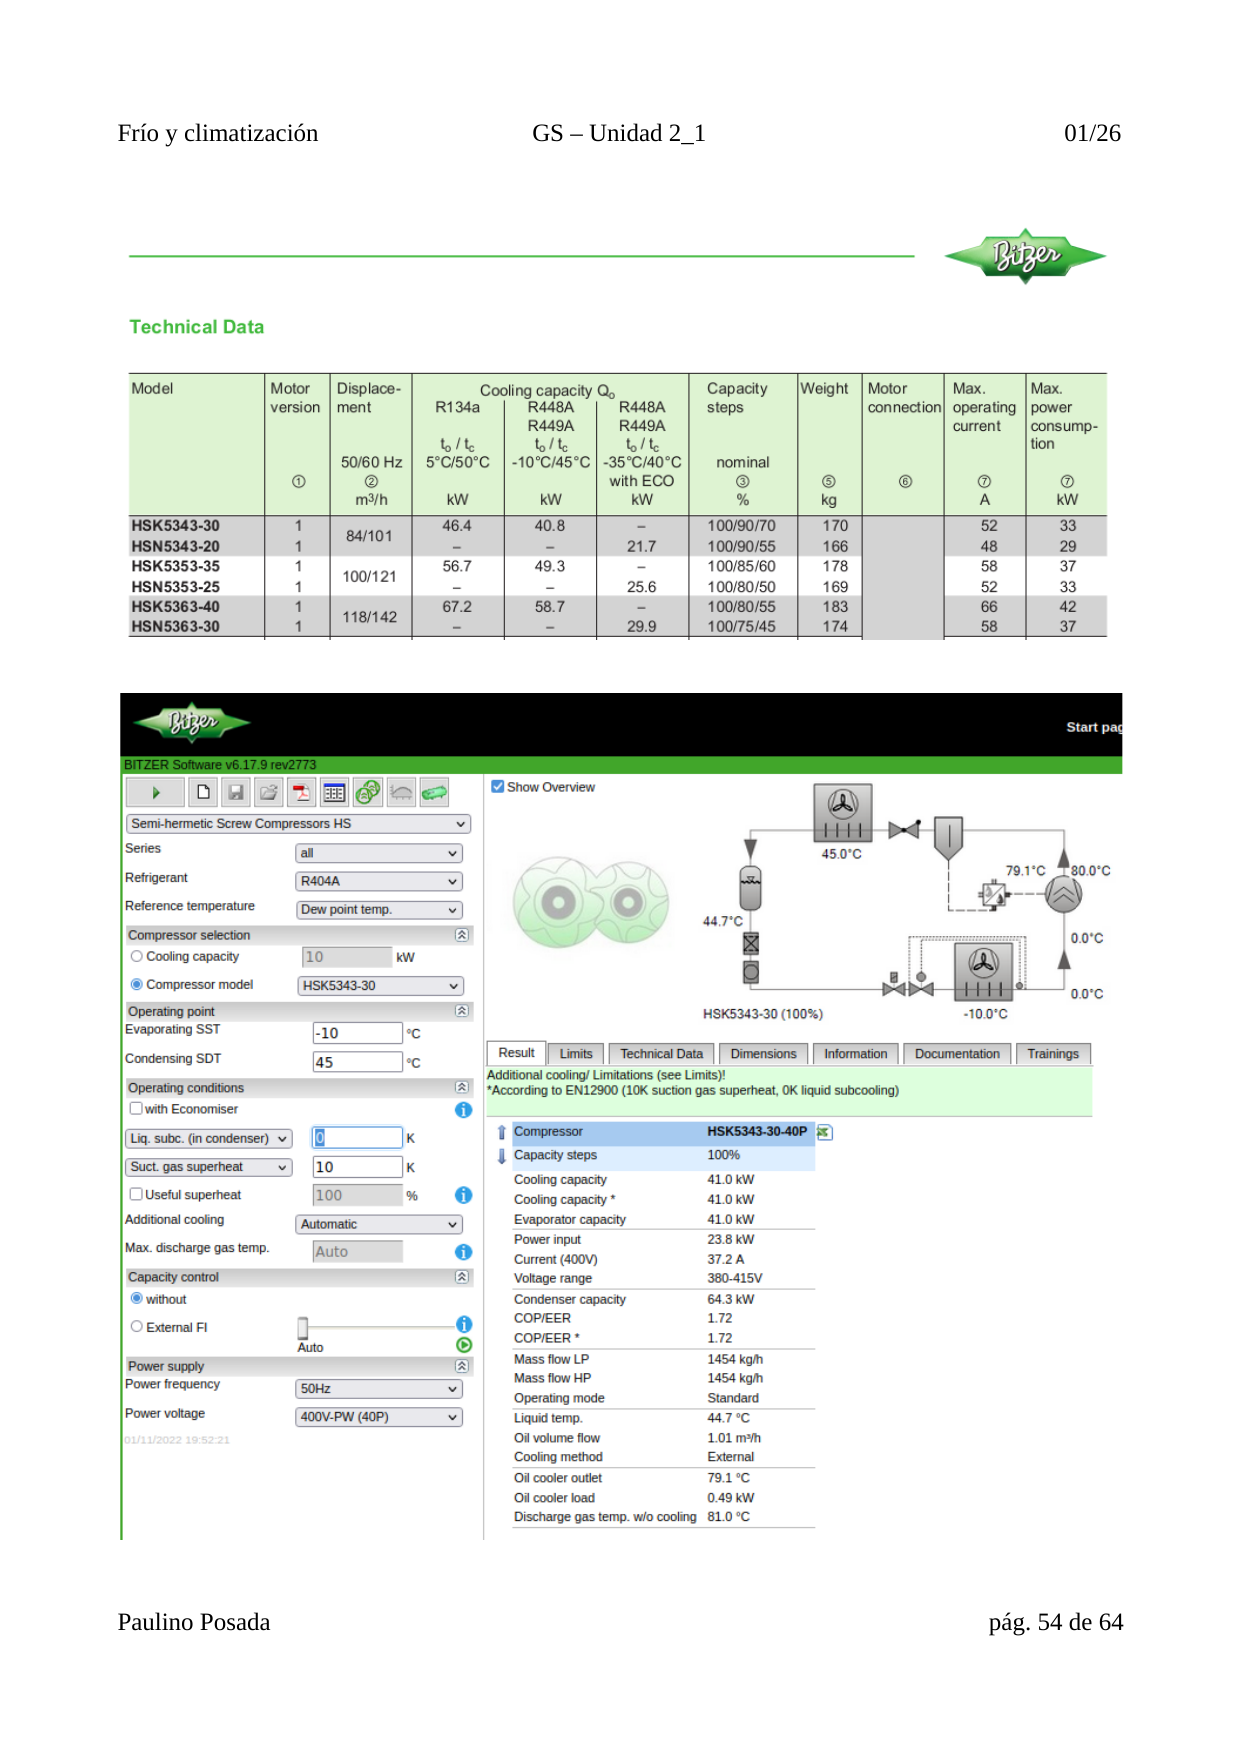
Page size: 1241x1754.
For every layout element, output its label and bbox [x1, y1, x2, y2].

picture [118, 219, 1123, 640]
picture [118, 693, 1123, 1540]
